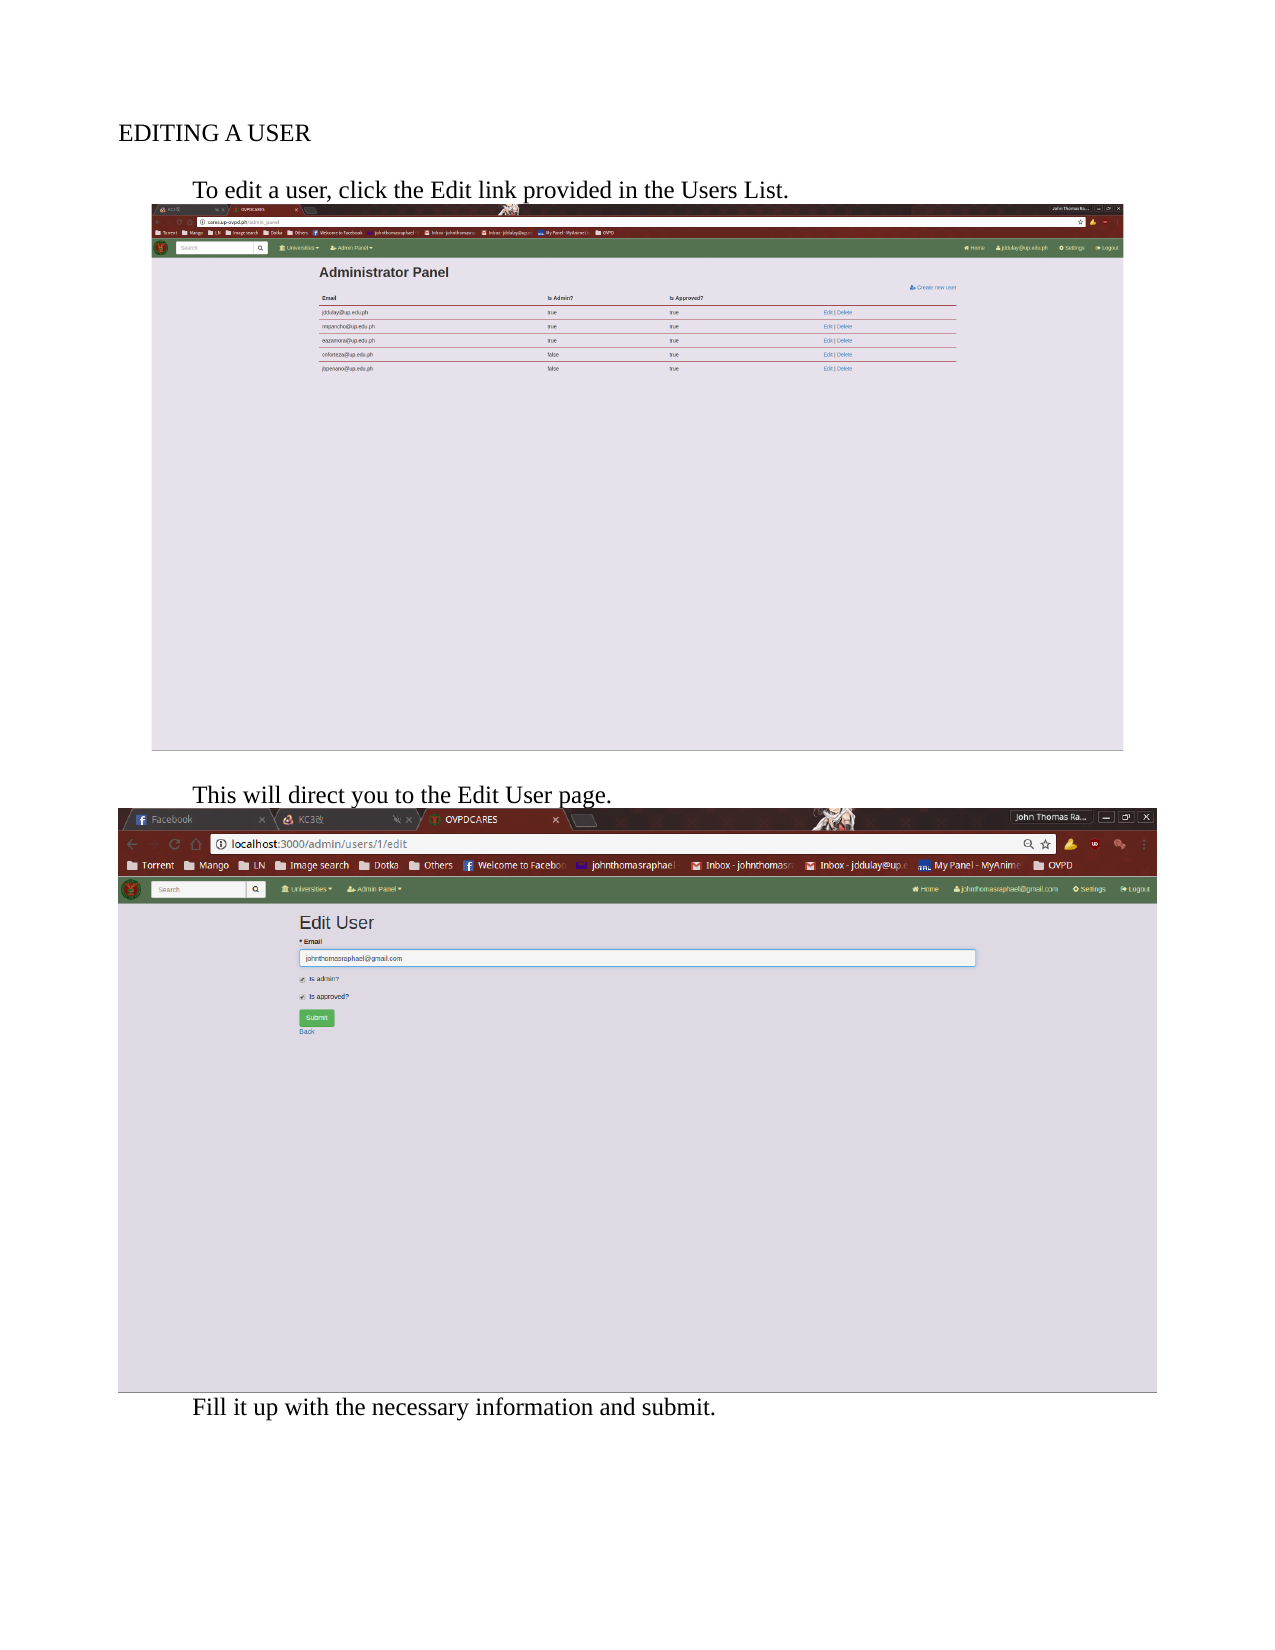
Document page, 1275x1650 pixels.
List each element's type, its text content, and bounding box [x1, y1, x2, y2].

text Fill it up with the necessary information and submit. [118, 1393, 1157, 1421]
text To edit a user, click the Edit link provided in the Users List. [118, 176, 1157, 204]
text EDITING A USER [118, 118, 1157, 147]
picture [151, 204, 1124, 751]
text This will direct you to the Edit User page. [118, 780, 1157, 808]
picture [118, 808, 1157, 1393]
